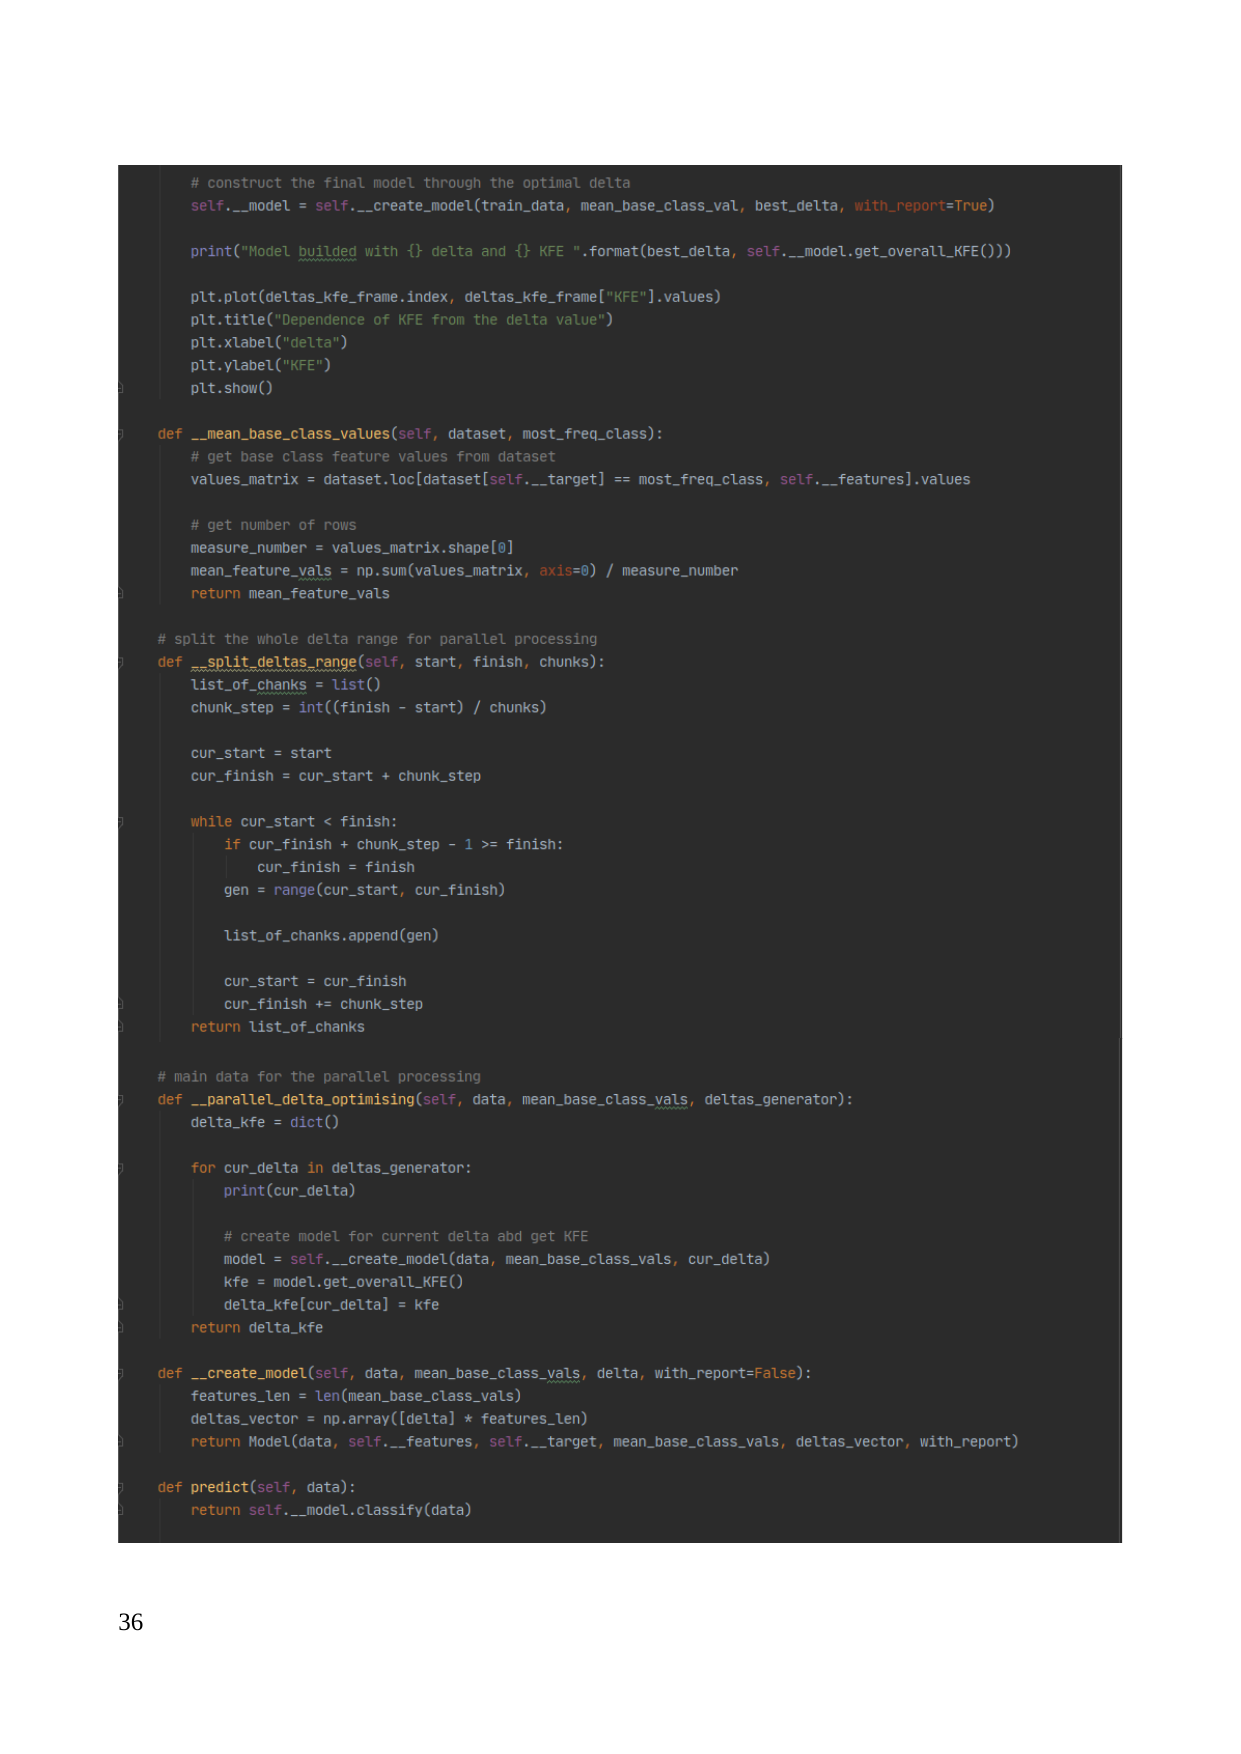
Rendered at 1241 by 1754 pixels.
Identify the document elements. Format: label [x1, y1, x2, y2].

picture [118, 165, 1123, 1543]
